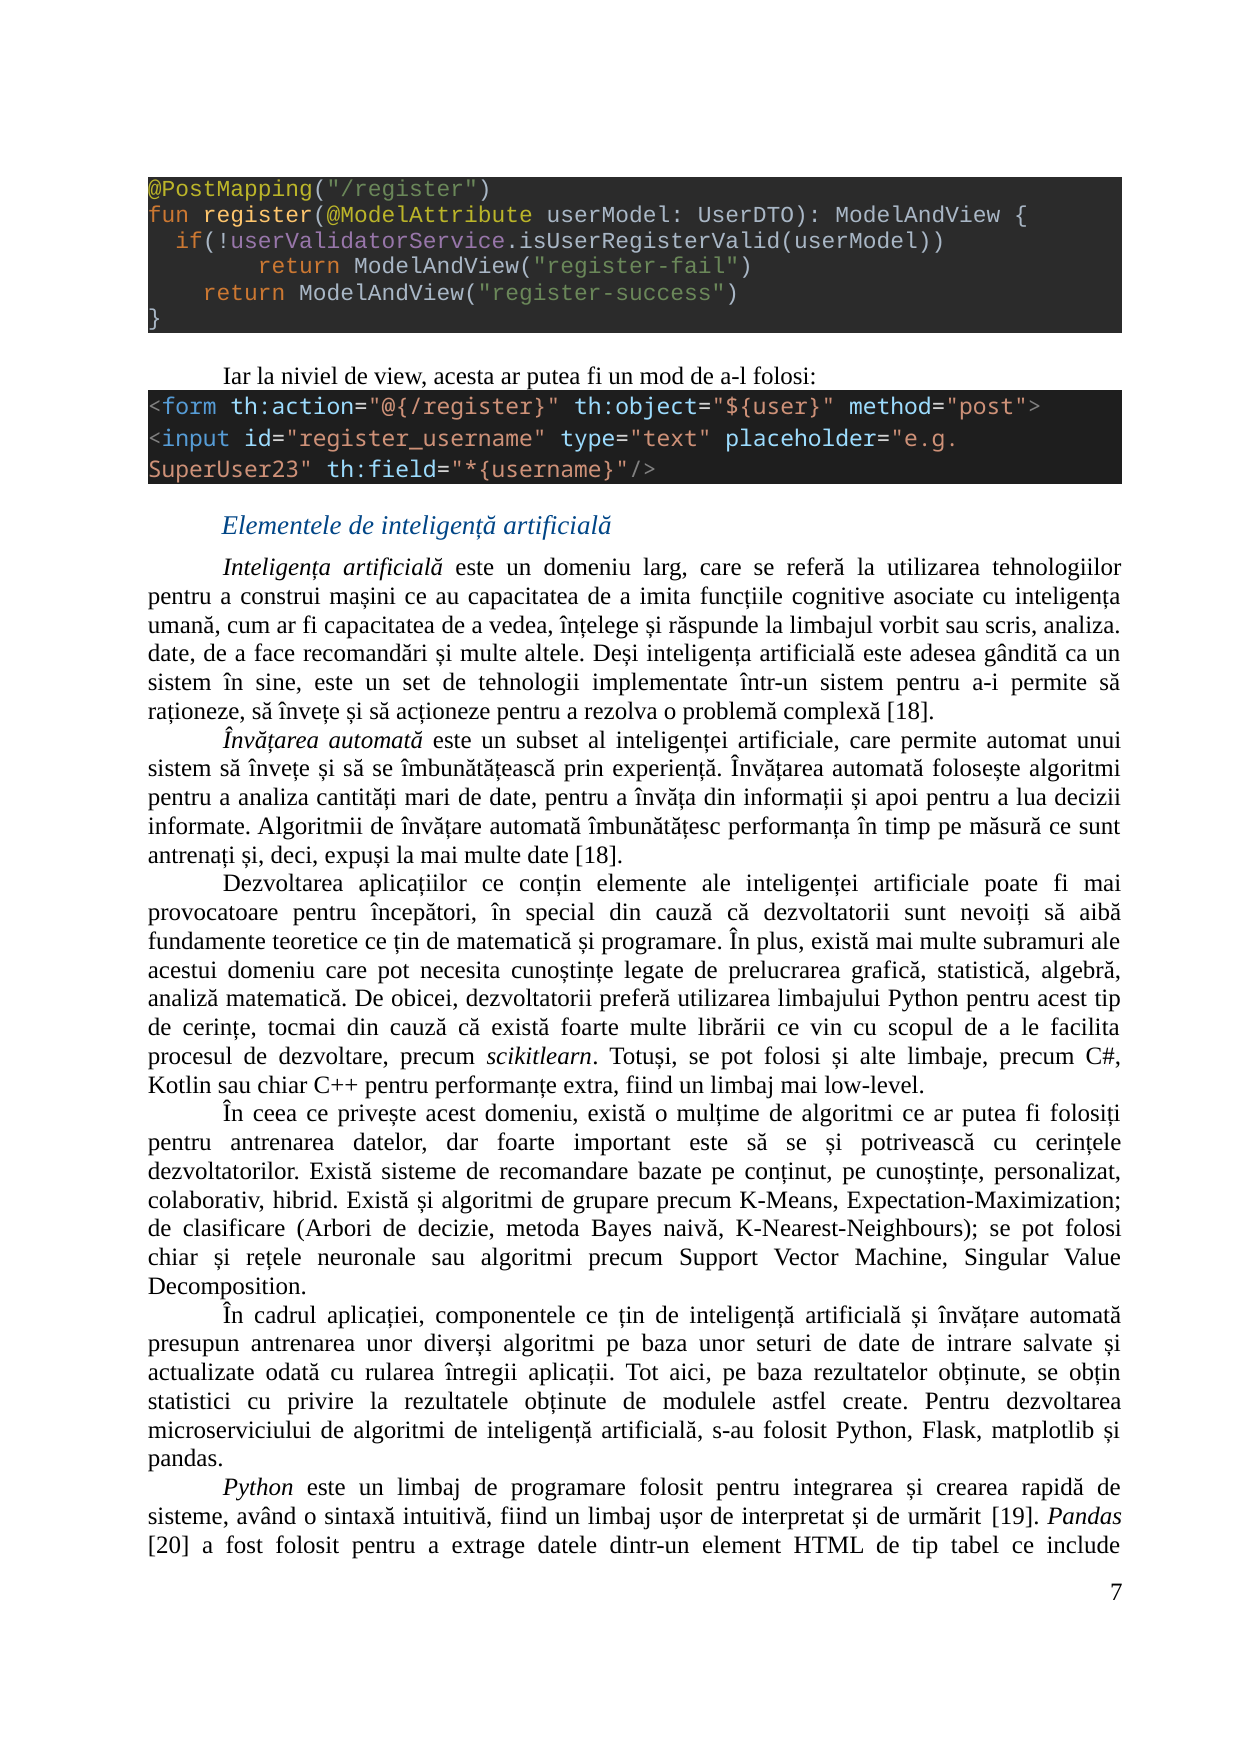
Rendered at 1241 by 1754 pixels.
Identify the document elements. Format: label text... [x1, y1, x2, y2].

text În cadrul aplicației, componentele ce țin de inteligență artificială și învățare automată presupun antrenarea unor diverși algoritmi pe baza unor seturi de date de intrare salvate și actualizate odată cu rularea întregii aplicații. Tot aici, pe baza rezultatelor obținute, se obțin statistici cu privire la rezultatele obținute de modulele astfel create. Pentru dezvoltarea microserviciului de algoritmi de inteligență artificială, s-au folosit Python, Flask, matplotlib și pandas. [148, 1300, 1122, 1472]
text Inteligența artificială este un domeniu larg, care se referă la utilizarea tehnologiilor pentru a construi mașini ce au capacitatea de a imita funcțiile cognitive asociate cu inteligența umană, cum ar fi capacitatea de a vedea, înțelege și răspunde la limbajul vorbit sau scris, analiza. date, de a face recomandări și multe altele. Deși inteligența artificială este adesea gândită ca un sistem în sine, este un set de tehnologii implementate într-un sistem pentru a-i permite să raționeze, să învețe și să acționeze pentru a rezolva o problemă complexă [18]. [148, 552, 1122, 725]
text În ceea ce privește acest domeniu, există o mulțime de algoritmi ce ar putea fi folosiți pentru antrenarea datelor, dar foarte important este să se și potrivească cu cerințele dezvoltatorilor. Există sisteme de recomandare bazate pe conținut, pe cunoștințe, personalizat, colaborativ, hibrid. Există și algoritmi de grupare precum K-Means, Expectation-Maximization; de clasificare (Arbori de decizie, metoda Bayes naivă, K-Nearest-Neighbours); se pot folosi chiar și rețele neuronale sau algoritmi precum Support Vector Machine, Singular Value Decomposition. [148, 1098, 1122, 1300]
text <input id="register_username" type="text" placeholder="e.g. SuperUser23" th:field="*{username}"/> [148, 421, 1122, 484]
text @PostMapping("/register") fun register(@ModelAttribute userModel: UserDTO): ModelAndView { if(!userValidatorService.isUserRegisterValid(userModel)) return ModelAndView("register-fail") return ModelAndView("register-success") } [148, 177, 1122, 333]
text Python este un limbaj de programare folosit pentru integrarea și crearea rapidă de sisteme, având o sintaxă intuitivă, fiind un limbaj ușor de interpretat și de urmărit [19]. Pandas [20] a fost folosit pentru a extrage datele dintr-un element HTML de tip tabel ce include [148, 1472, 1122, 1558]
text <form th:action="@{/register}" th:object="${user}" method="post"> [148, 390, 1122, 421]
text Iar la niviel de view, acesta ar putea fi un mod de a-l folosi: [148, 361, 1122, 390]
text Dezvoltarea aplicațiilor ce conțin elemente ale inteligenței artificiale poate fi mai provocatoare pentru începători, în special din cauză că dezvoltatorii sunt nevoiți să aibă fundamente teoretice ce țin de matematică și programare. În plus, există mai multe subramuri ale acestui domeniu care pot necesita cunoștințe legate de prelucrarea grafică, statistică, algebră, analiză matematică. De obicei, dezvoltatorii preferă utilizarea limbajului Python pentru acest tip de cerințe, tocmai din cauză că există foarte multe librării ce vin cu scopul de a le facilita procesul de dezvoltare, precum scikitlearn. Totuși, se pot folosi și alte limbaje, precum C#, Kotlin sau chiar C++ pentru performanțe extra, fiind un limbaj mai low-level. [148, 868, 1122, 1098]
text Învățarea automată este un subset al inteligenței artificiale, care permite automat unui sistem să învețe și să se îmbunătățească prin experiență. Învățarea automată folosește algoritmi pentru a analiza cantități mari de date, pentru a învăța din informații și apoi pentru a lua decizii informate. Algoritmii de învățare automată îmbunătățesc performanța în timp pe măsură ce sunt antrenați și, deci, expuși la mai multe date [18]. [148, 725, 1122, 868]
subtitle Elementele de inteligență artificială [221, 509, 1122, 540]
